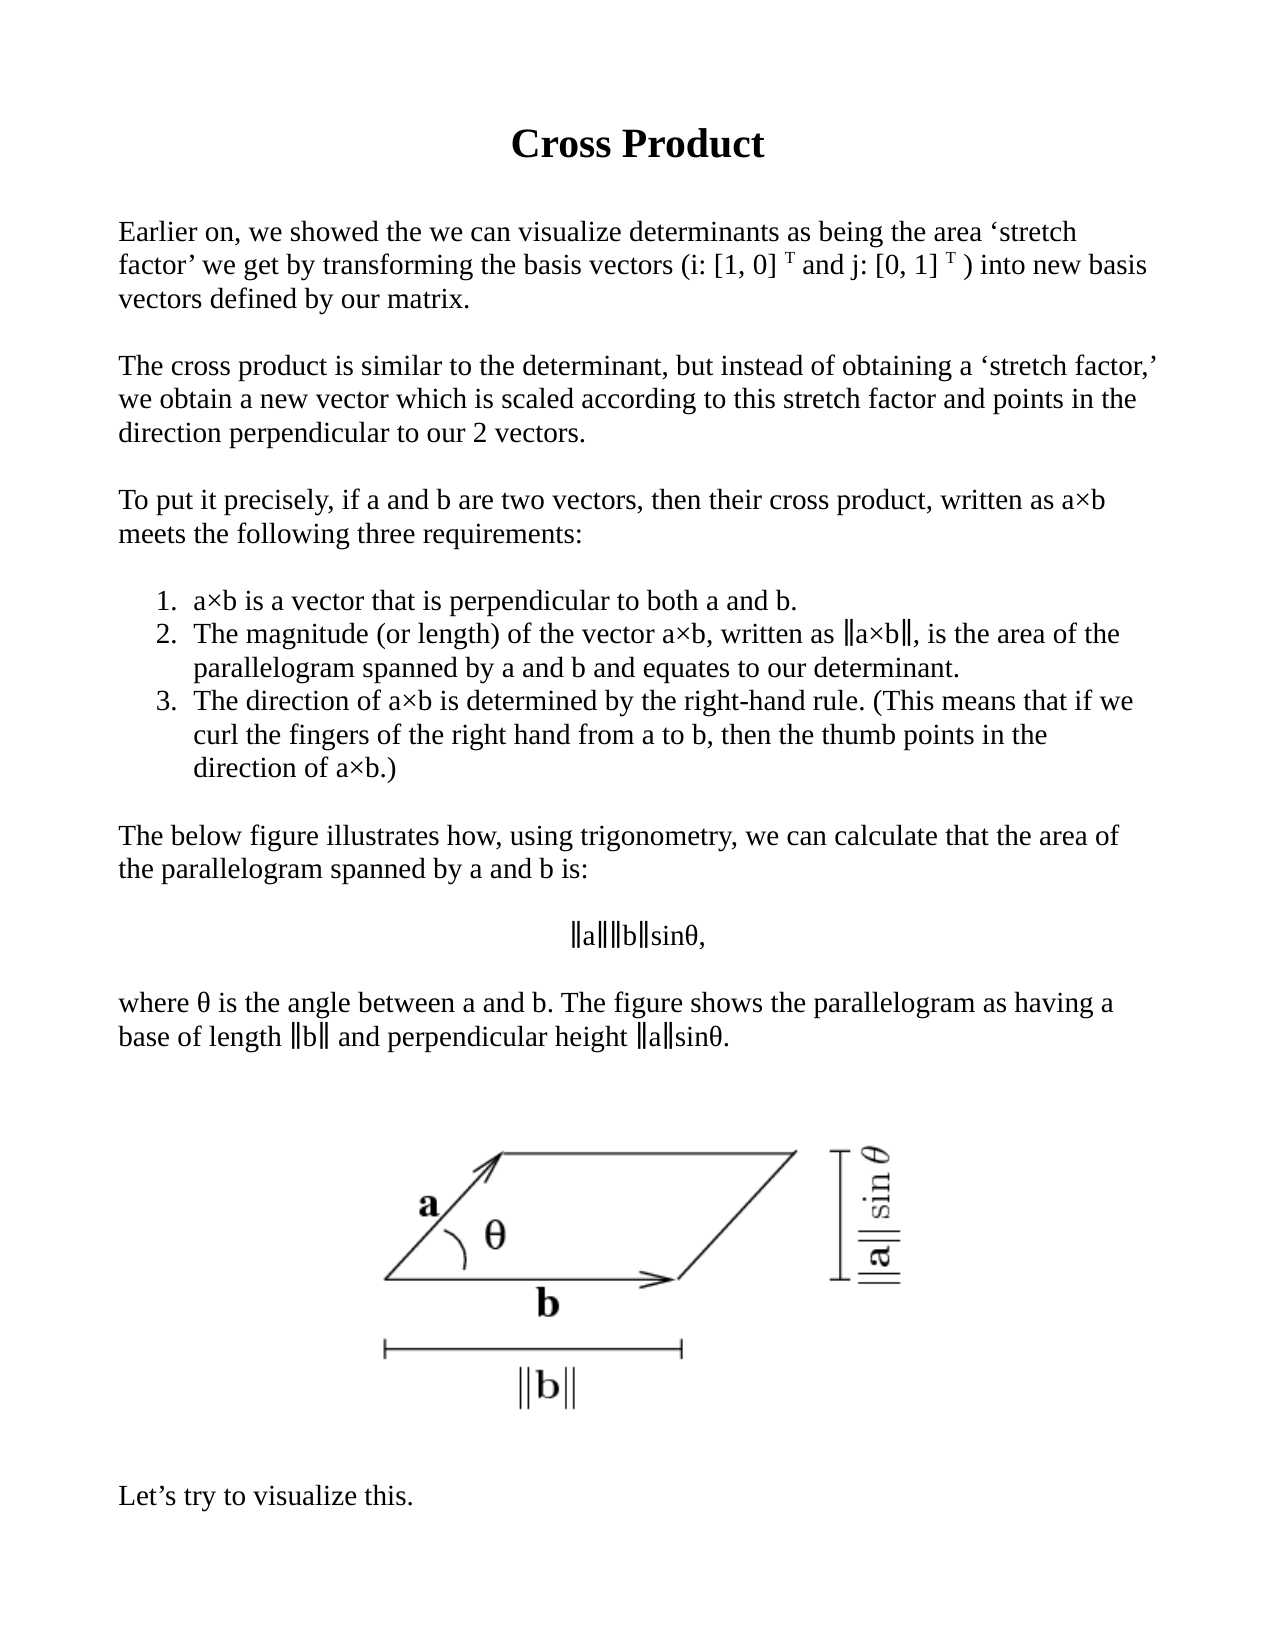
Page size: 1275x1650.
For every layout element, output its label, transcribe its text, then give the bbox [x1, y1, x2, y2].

list a×b is a vector that is perpendicular to both a and b. [156, 583, 1157, 616]
text Cross Product [118, 118, 1157, 166]
picture [329, 1086, 946, 1411]
text The below figure illustrates how, using trigonometry, we can calculate that the area of the parallelogram spanned by a and b is: [118, 818, 1157, 885]
list The direction of a×b is determined by the right-hand rule. (This means that if we curl the fingers of the right hand from a to b, then the thumb points in the direction of a×b.) [156, 683, 1157, 784]
text To put it precisely, if a and b are two vectors, then their cross product, written as a×b meets the following three requirements: [118, 482, 1157, 549]
list The magnitude (or length) of the vector a×b, written as ∥a×b∥, is the area of the parallelogram spanned by a and b and equates to our determinant. [156, 616, 1157, 683]
text The cross product is similar to the determinant, but instead of obtaining a ‘stretch factor,’ we obtain a new vector which is scaled according to this stretch factor and points in the direction perpendicular to our 2 vectors. [118, 348, 1157, 449]
text where θ is the angle between a and b. The figure shows the parallelogram as having a base of length ∥b∥ and perpendicular height ∥a∥sinθ. [118, 985, 1157, 1052]
text Let’s try to visualize this. [118, 1478, 1157, 1512]
text Earlier on, we showed the we can visualize determinants as being the area ‘stretch factor’ we get by transforming the basis vectors (i: [1, 0] T and j: [0, 1] T ) into new basis vectors defined by our matrix. [118, 214, 1157, 314]
text ∥a∥∥b∥sinθ, [118, 918, 1157, 952]
